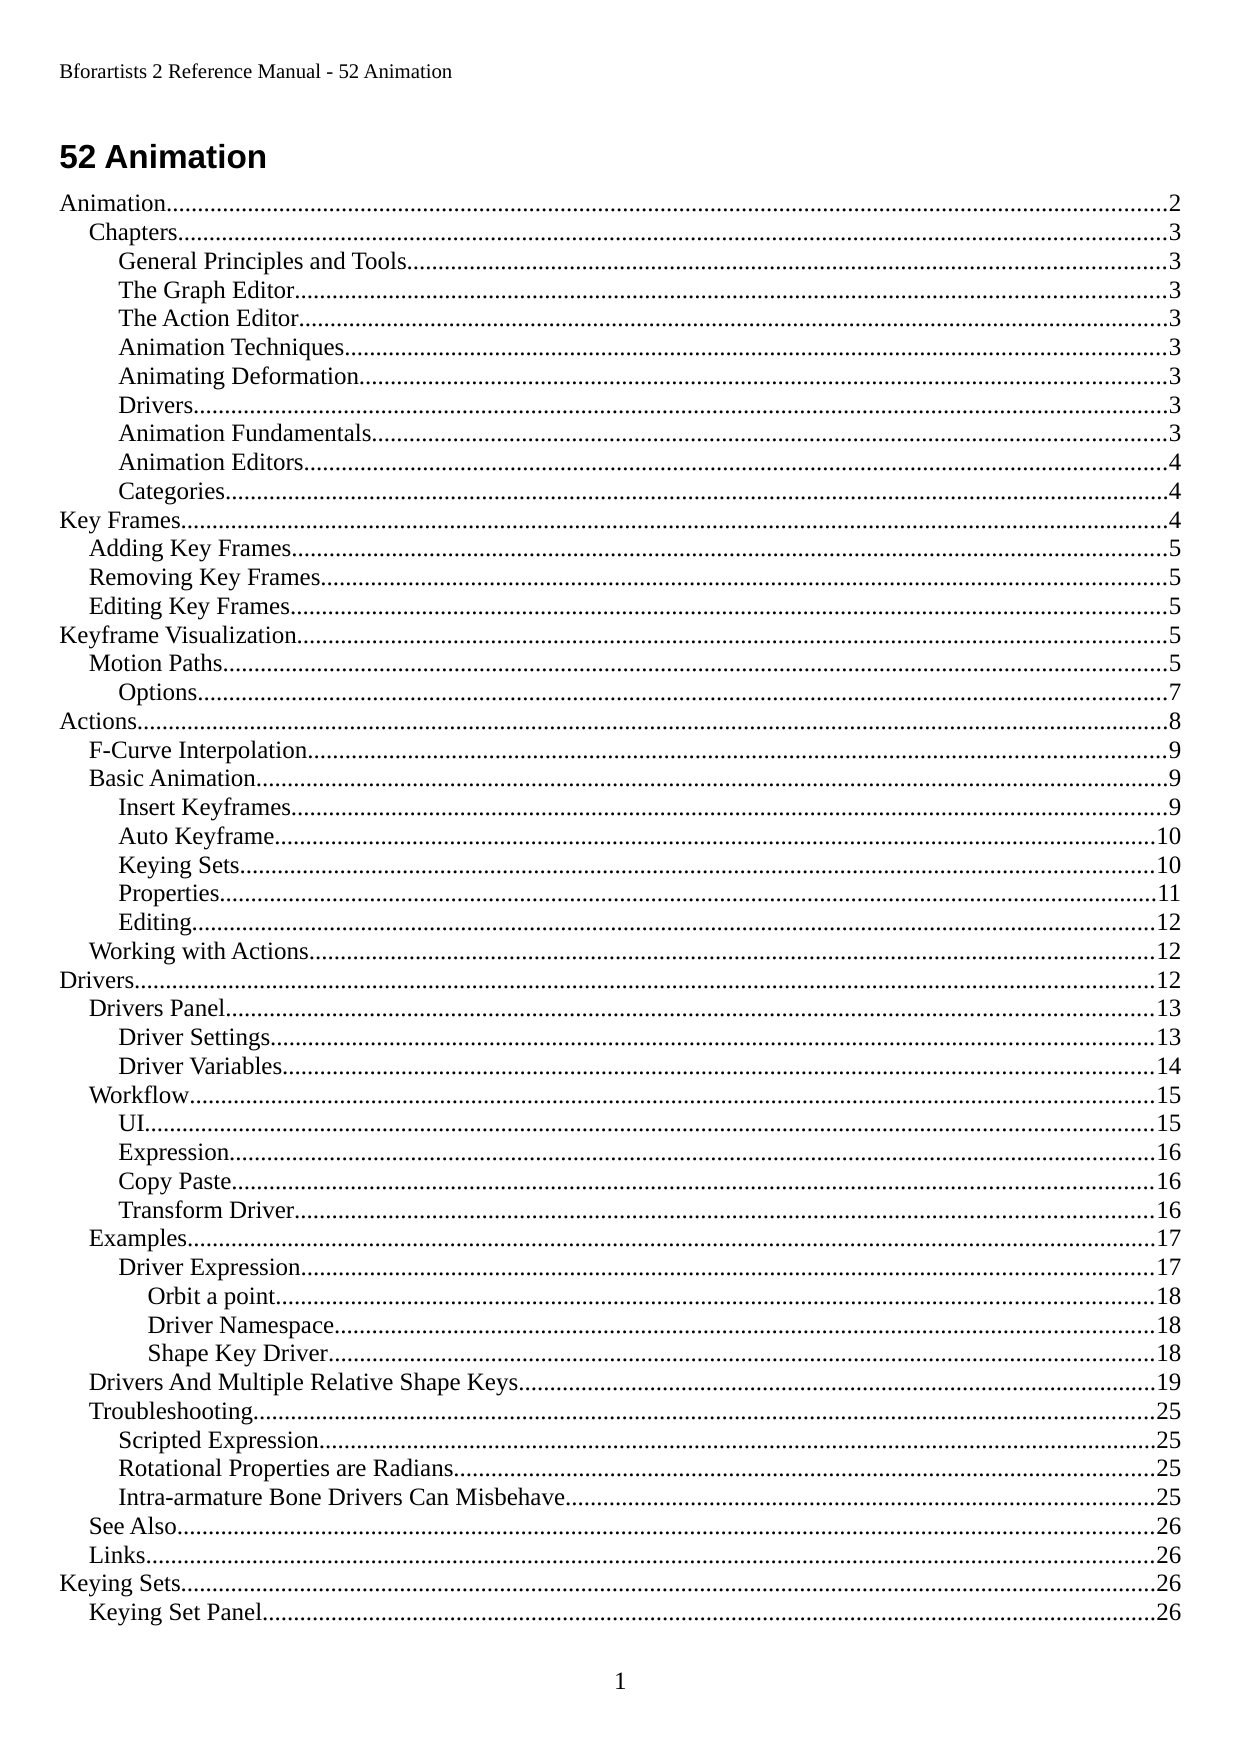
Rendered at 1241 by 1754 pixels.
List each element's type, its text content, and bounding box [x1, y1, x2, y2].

text Keying Set Panel 26 [88, 1597, 1181, 1626]
text F-Curve Interpolation 9 [88, 735, 1181, 763]
text Auto Keyframe 10 [118, 821, 1181, 850]
text Animation Editors 4 [118, 447, 1181, 476]
text Shape Key Driver 18 [147, 1338, 1181, 1367]
text Orbit a point 18 [147, 1281, 1181, 1310]
text Scripted Expression 25 [118, 1425, 1181, 1453]
text Animation Fundamentals 3 [118, 418, 1181, 447]
text See Also 26 [88, 1511, 1181, 1540]
text Categories 4 [118, 476, 1181, 505]
text Insert Keyframes 9 [118, 792, 1181, 821]
text Troubleshooting 25 [88, 1396, 1181, 1425]
text Animation 2 [59, 188, 1181, 217]
subtitle 52 Animation [59, 138, 1181, 176]
text Intra-armature Bone Drivers Can Misbehave 25 [118, 1482, 1181, 1511]
text Properties 11 [118, 878, 1181, 907]
text Drivers And Multiple Relative Shape Keys 19 [88, 1367, 1181, 1396]
text The Action Editor 3 [118, 303, 1181, 332]
text Working with Actions 12 [88, 936, 1181, 965]
text Drivers 3 [118, 390, 1181, 418]
text Animating Deformation 3 [118, 361, 1181, 390]
text Transform Driver 16 [118, 1195, 1181, 1223]
text General Principles and Tools 3 [118, 246, 1181, 275]
text Keying Sets 10 [118, 850, 1181, 878]
text Options 7 [118, 677, 1181, 706]
text Animation Techniques 3 [118, 332, 1181, 361]
text Drivers 12 [59, 965, 1181, 993]
text Key Frames 4 [59, 505, 1181, 533]
text Keyframe Visualization 5 [59, 620, 1181, 648]
text Expression 16 [118, 1137, 1181, 1166]
text Adding Key Frames 5 [88, 533, 1181, 562]
text The Graph Editor 3 [118, 275, 1181, 303]
text Basic Animation 9 [88, 763, 1181, 792]
text Editing 12 [118, 907, 1181, 936]
text Chapters 3 [88, 217, 1181, 246]
text Examples 17 [88, 1223, 1181, 1252]
text Driver Namespace 18 [147, 1310, 1181, 1338]
text Rotational Properties are Radians 25 [118, 1453, 1181, 1482]
text Driver Variables 14 [118, 1051, 1181, 1080]
text Motion Paths 5 [88, 648, 1181, 677]
text Editing Key Frames 5 [88, 591, 1181, 620]
text Links 26 [88, 1540, 1181, 1568]
text Removing Key Frames 5 [88, 562, 1181, 591]
text Actions 8 [59, 706, 1181, 735]
text Keying Sets 26 [59, 1568, 1181, 1597]
text Drivers Panel 13 [88, 993, 1181, 1022]
text Driver Expression 17 [118, 1252, 1181, 1281]
text Driver Settings 13 [118, 1022, 1181, 1051]
text UI 15 [118, 1108, 1181, 1137]
text Workflow 15 [88, 1080, 1181, 1108]
text Copy Paste 16 [118, 1166, 1181, 1195]
